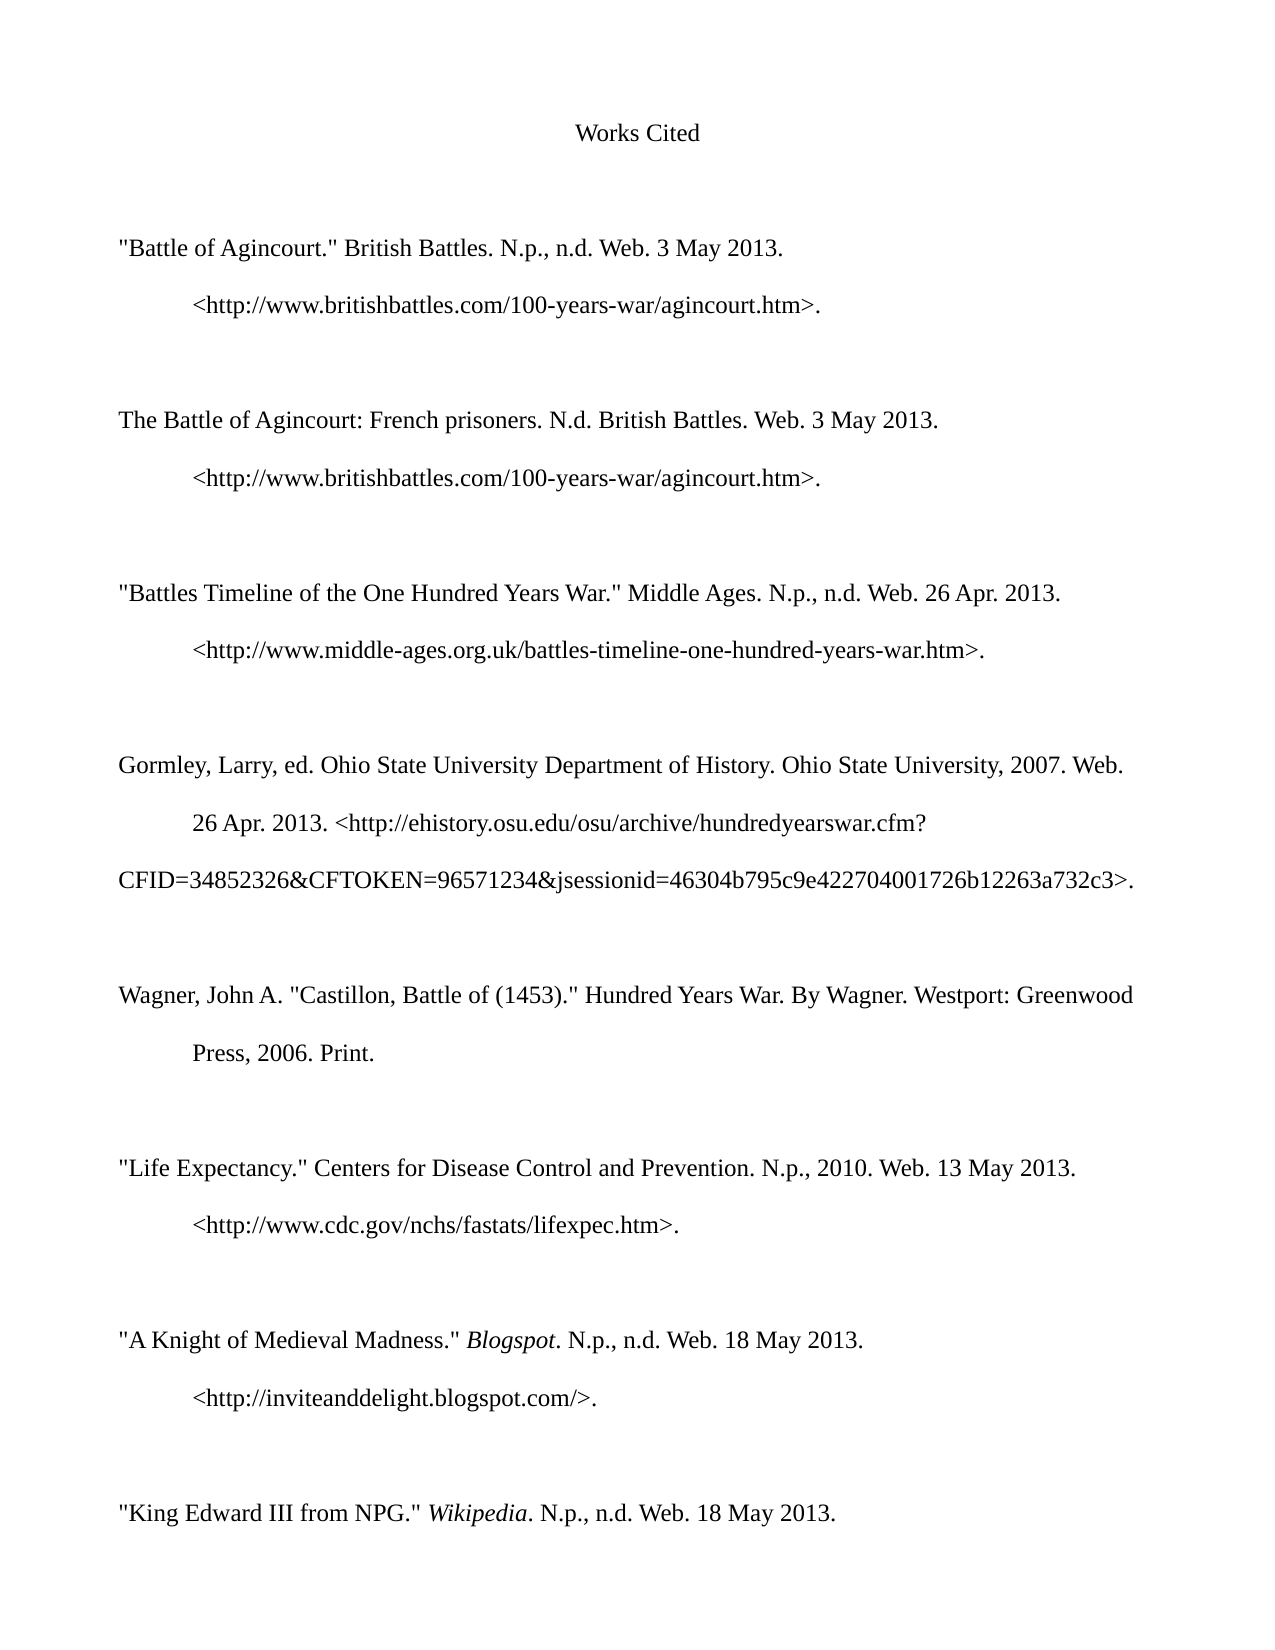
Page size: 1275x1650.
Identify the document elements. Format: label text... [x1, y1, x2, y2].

text "Life Expectancy." Centers for Disease Control and Prevention. N.p., 2010. Web. 13 May 2013. [118, 1153, 1157, 1182]
text <http://www.middle-ages.org.uk/battles-timeline-one-hundred-years-war.htm>. [118, 636, 1157, 664]
text <http://www.britishbattles.com/100-years-war/agincourt.htm>. [118, 463, 1157, 492]
text Gormley, Larry, ed. Ohio State University Department of History. Ohio State University, 2007. Web. [118, 751, 1157, 779]
text <http://www.britishbattles.com/100-years-war/agincourt.htm>. [118, 291, 1157, 319]
text 26 Apr. 2013. <http://ehistory.osu.edu/osu/archive/hundredyearswar.cfm?CFID=34852326&CFTOKEN=96571234&jsessionid=46304b795c9e422704001726b12263a732c3>. [118, 808, 1157, 894]
text "Battle of Agincourt." British Battles. N.p., n.d. Web. 3 May 2013. [118, 233, 1157, 262]
text The Battle of Agincourt: French prisoners. N.d. British Battles. Web. 3 May 2013. [118, 406, 1157, 434]
text Press, 2006. Print. [118, 1038, 1157, 1067]
text Works Cited [118, 118, 1157, 147]
text Wagner, John A. "Castillon, Battle of (1453)." Hundred Years War. By Wagner. Westport: Greenwood [118, 981, 1157, 1009]
text "A Knight of Medieval Madness." Blogspot. N.p., n.d. Web. 18 May 2013. <http://inviteanddelight.blogspot.com/>. [118, 1326, 1157, 1412]
text "King Edward III from NPG." Wikipedia. N.p., n.d. Web. 18 May 2013. [118, 1498, 1157, 1527]
text "Battles Timeline of the One Hundred Years War." Middle Ages. N.p., n.d. Web. 26 Apr. 2013. [118, 578, 1157, 607]
text <http://www.cdc.gov/nchs/fastats/lifexpec.htm>. [118, 1211, 1157, 1239]
